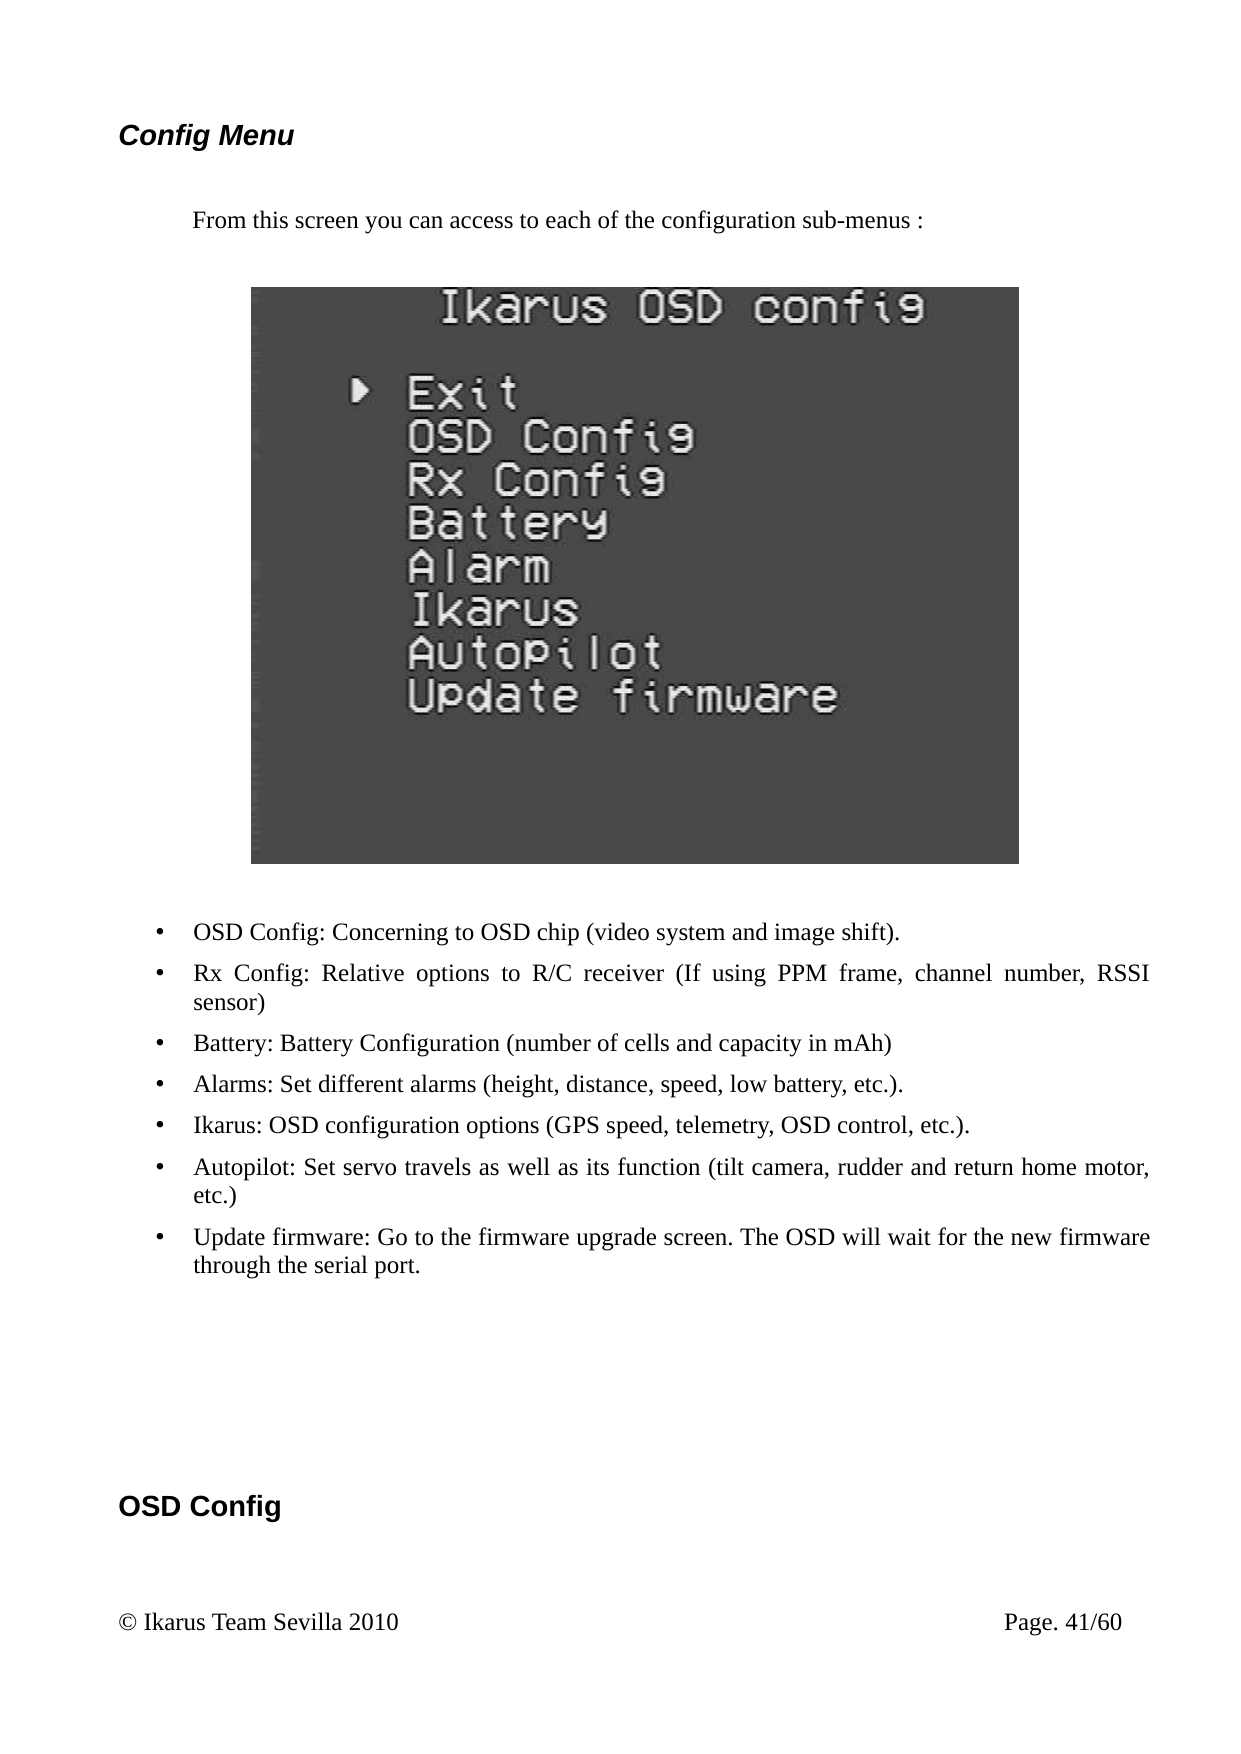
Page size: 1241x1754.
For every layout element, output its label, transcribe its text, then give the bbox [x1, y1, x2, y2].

list Battery: Battery Configuration (number of cells and capacity in mAh) [156, 1028, 1152, 1057]
list Autopilot: Set servo travels as well as its function (tilt camera, rudder and return home motor, etc.) [156, 1152, 1152, 1209]
list Update firmware: Go to the firmware upgrade screen. The OSD will wait for the new firmware through the serial port. [156, 1222, 1152, 1279]
list OSD Config: Concerning to OSD chip (video system and image shift). [156, 917, 1152, 946]
list Ikarus: OSD configuration options (GPS speed, telemetry, OSD control, etc.). [156, 1111, 1152, 1139]
text From this screen you can access to each of the configuration sub-menus : [118, 205, 1152, 234]
picture [251, 287, 1019, 864]
list Rx Config: Relative options to R/C receiver (If using PPM frame, channel number, RSSI sensor) [156, 958, 1152, 1016]
list Alarms: Set different alarms (height, distance, speed, low battery, etc.). [156, 1069, 1152, 1098]
subtitle OSD Config [118, 1489, 1152, 1523]
subtitle Config Menu [118, 118, 1152, 152]
